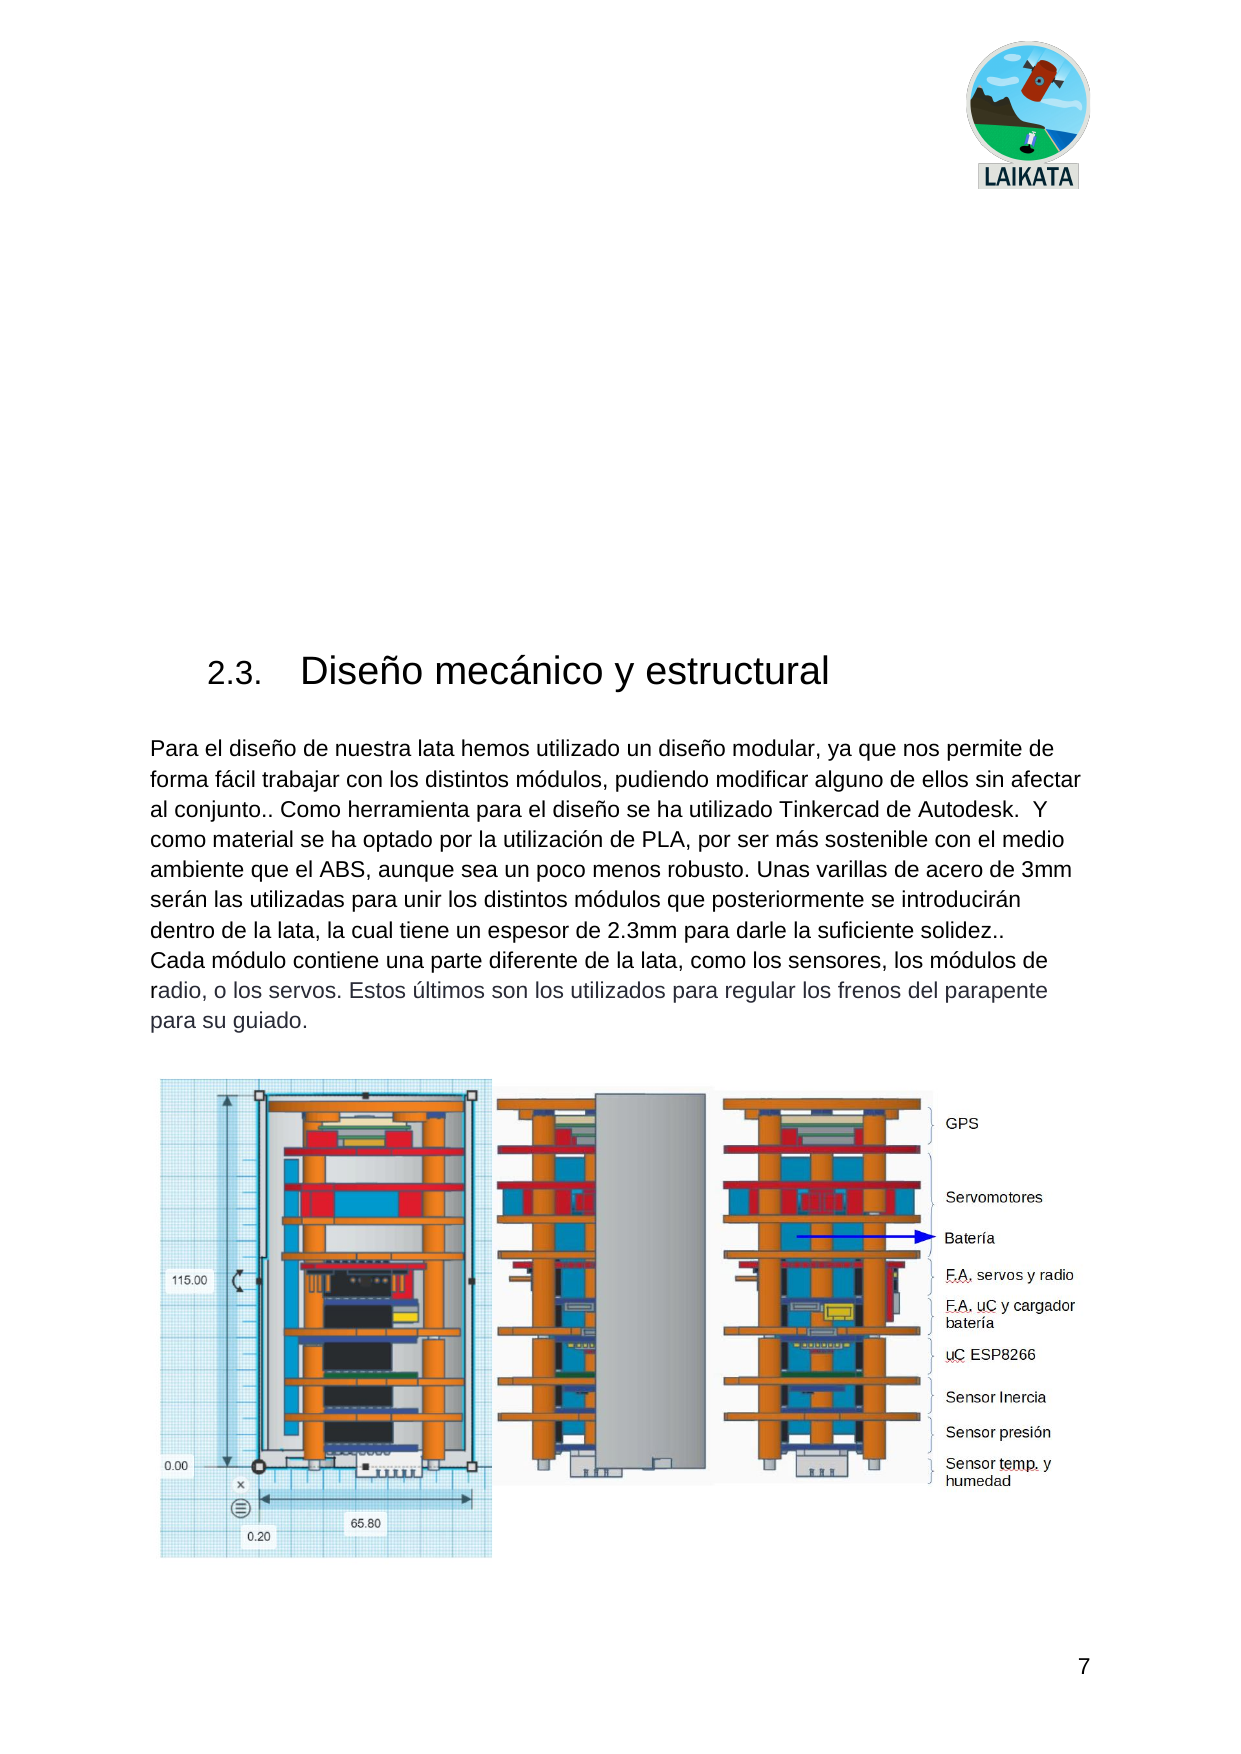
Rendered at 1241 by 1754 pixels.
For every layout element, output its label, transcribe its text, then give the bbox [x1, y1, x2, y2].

text Para el diseño de nuestra lata hemos utilizado un diseño modular, ya que nos permite de forma fácil trabajar con los distintos módulos, pudiendo modificar alguno de ellos sin afectar al conjunto.. Como herramienta para el diseño se ha utilizado Tinkercad de Autodesk. Y como material se ha optado por la utilización de PLA, por ser más sostenible con el medio ambiente que el ABS, aunque sea un poco menos robusto. Unas varillas de acero de 3mm serán las utilizadas para unir los distintos módulos que posteriormente se introducirán dentro de la lata, la cual tiene un espesor de 2.3mm para darle la suficiente solidez.. [150, 735, 1090, 943]
picture [966, 41, 1091, 189]
subtitle Diseño mecánico y estructural [262, 647, 1090, 693]
text Cada módulo contiene una parte diferente de la lata, como los sensores, los módulos de radio, o los servos. Estos últimos son los utilizados para regular los frenos del parapente para su guiado. [150, 947, 1090, 1033]
picture [150, 1067, 1091, 1570]
